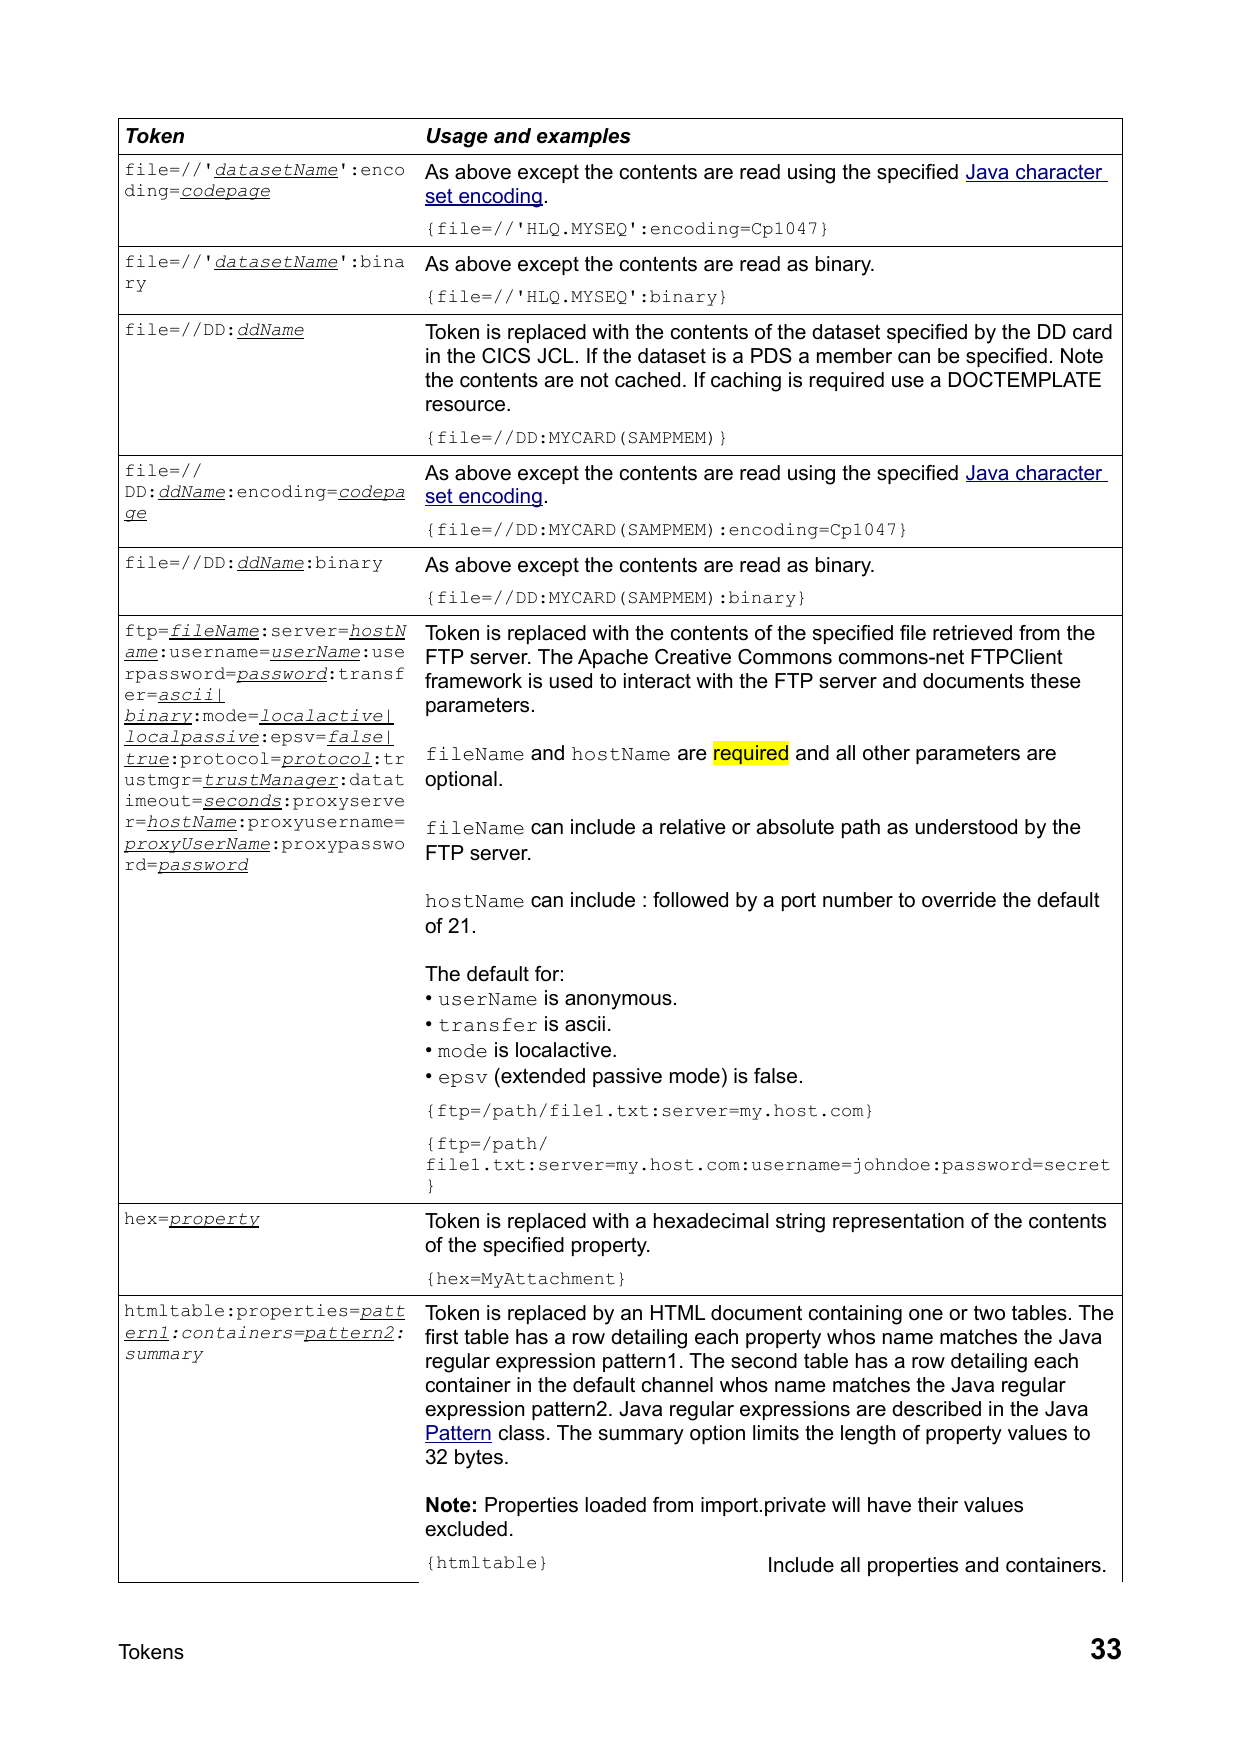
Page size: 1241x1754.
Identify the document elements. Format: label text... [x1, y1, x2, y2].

table_cell file=//'datasetName':encoding=codepage [119, 155, 419, 246]
table_cell As above except the contents are read as binary. [419, 548, 1122, 582]
table_cell {ftp=/path/file1.txt:server=my.host.com} [419, 1095, 1122, 1128]
table_cell Include all properties and containers. [761, 1547, 1122, 1582]
table_cell As above except the contents are read using the specified Java character set encoding. [419, 456, 1122, 514]
table_cell Token is replaced by an HTML document containing one or two tables. The first table has a row detailing each property whos name matches the Java regular expression pattern1. The second table has a row detailing each container in the default channel whos name matches the Java regular expression pattern2. Java regular expressions are described in the Java Pattern class. The summary option limits the length of property values to 32 bytes. Note: Properties loaded from import.private will have their values excluded. [419, 1296, 1122, 1547]
table_cell file=//DD:ddName:binary [119, 548, 419, 615]
table_cell htmltable:properties=pattern1:containers=pattern2:summary [119, 1296, 419, 1582]
table_cell file=//DD:ddName [119, 315, 419, 454]
table_cell file=//DD:ddName:encoding=codepage [119, 456, 419, 547]
table_header Usage and examples [419, 119, 1122, 154]
table_cell {file=//'HLQ.MYSEQ':encoding=Cp1047} [419, 213, 1122, 246]
table_cell Token is replaced with a hexadecimal string representation of the contents of the specified property. [419, 1204, 1122, 1263]
table_cell {file=//DD:MYCARD(SAMPMEM):binary} [419, 582, 1122, 615]
table_cell {hex=MyAttachment} [419, 1263, 1122, 1295]
table_cell {file=//DD:MYCARD(SAMPMEM):encoding=Cp1047} [419, 514, 1122, 547]
table_cell file=//'datasetName':binary [119, 247, 419, 314]
table_cell {file=//DD:MYCARD(SAMPMEM)} [419, 422, 1122, 454]
table_cell As above except the contents are read as binary. [419, 247, 1122, 281]
table_cell hex=property [119, 1204, 419, 1295]
table_cell Token is replaced with the contents of the dataset specified by the DD card in the CICS JCL. If the dataset is a PDS a member can be specified. Note the contents are not cached. If caching is required use a DOCTEMPLATE resource. [419, 315, 1122, 422]
table_cell ftp=fileName:server=hostName:username=userName:userpassword=password:transfer=ascii|binary:mode=localactive|localpassive:epsv=false|true:protocol=protocol:trustmgr=trustManager:datatimeout=seconds:proxyserver=hostName:proxyusername=proxyUserName:proxypassword=password [119, 616, 419, 1203]
table_cell {file=//'HLQ.MYSEQ':binary} [419, 281, 1122, 314]
table_cell {ftp=/path/file1.txt:server=my.host.com:username=johndoe:password=secret} [419, 1128, 1122, 1203]
table_cell As above except the contents are read using the specified Java character set encoding. [419, 155, 1122, 213]
table_cell Token is replaced with the contents of the specified file retrieved from the FTP server. The Apache Creative Commons commons-net FTPClient framework is used to interact with the FTP server and documents these parameters. fileName and hostName are required and all other parameters are optional. fileName can include a relative or absolute path as understood by the FTP server. hostName can include : followed by a port number to override the default of 21. The default for: • userName is anonymous. • transfer is ascii. • mode is localactive. • epsv (extended passive mode) is false. [419, 616, 1122, 1095]
table_cell {htmltable} [419, 1547, 761, 1582]
table_header Token [119, 119, 419, 154]
